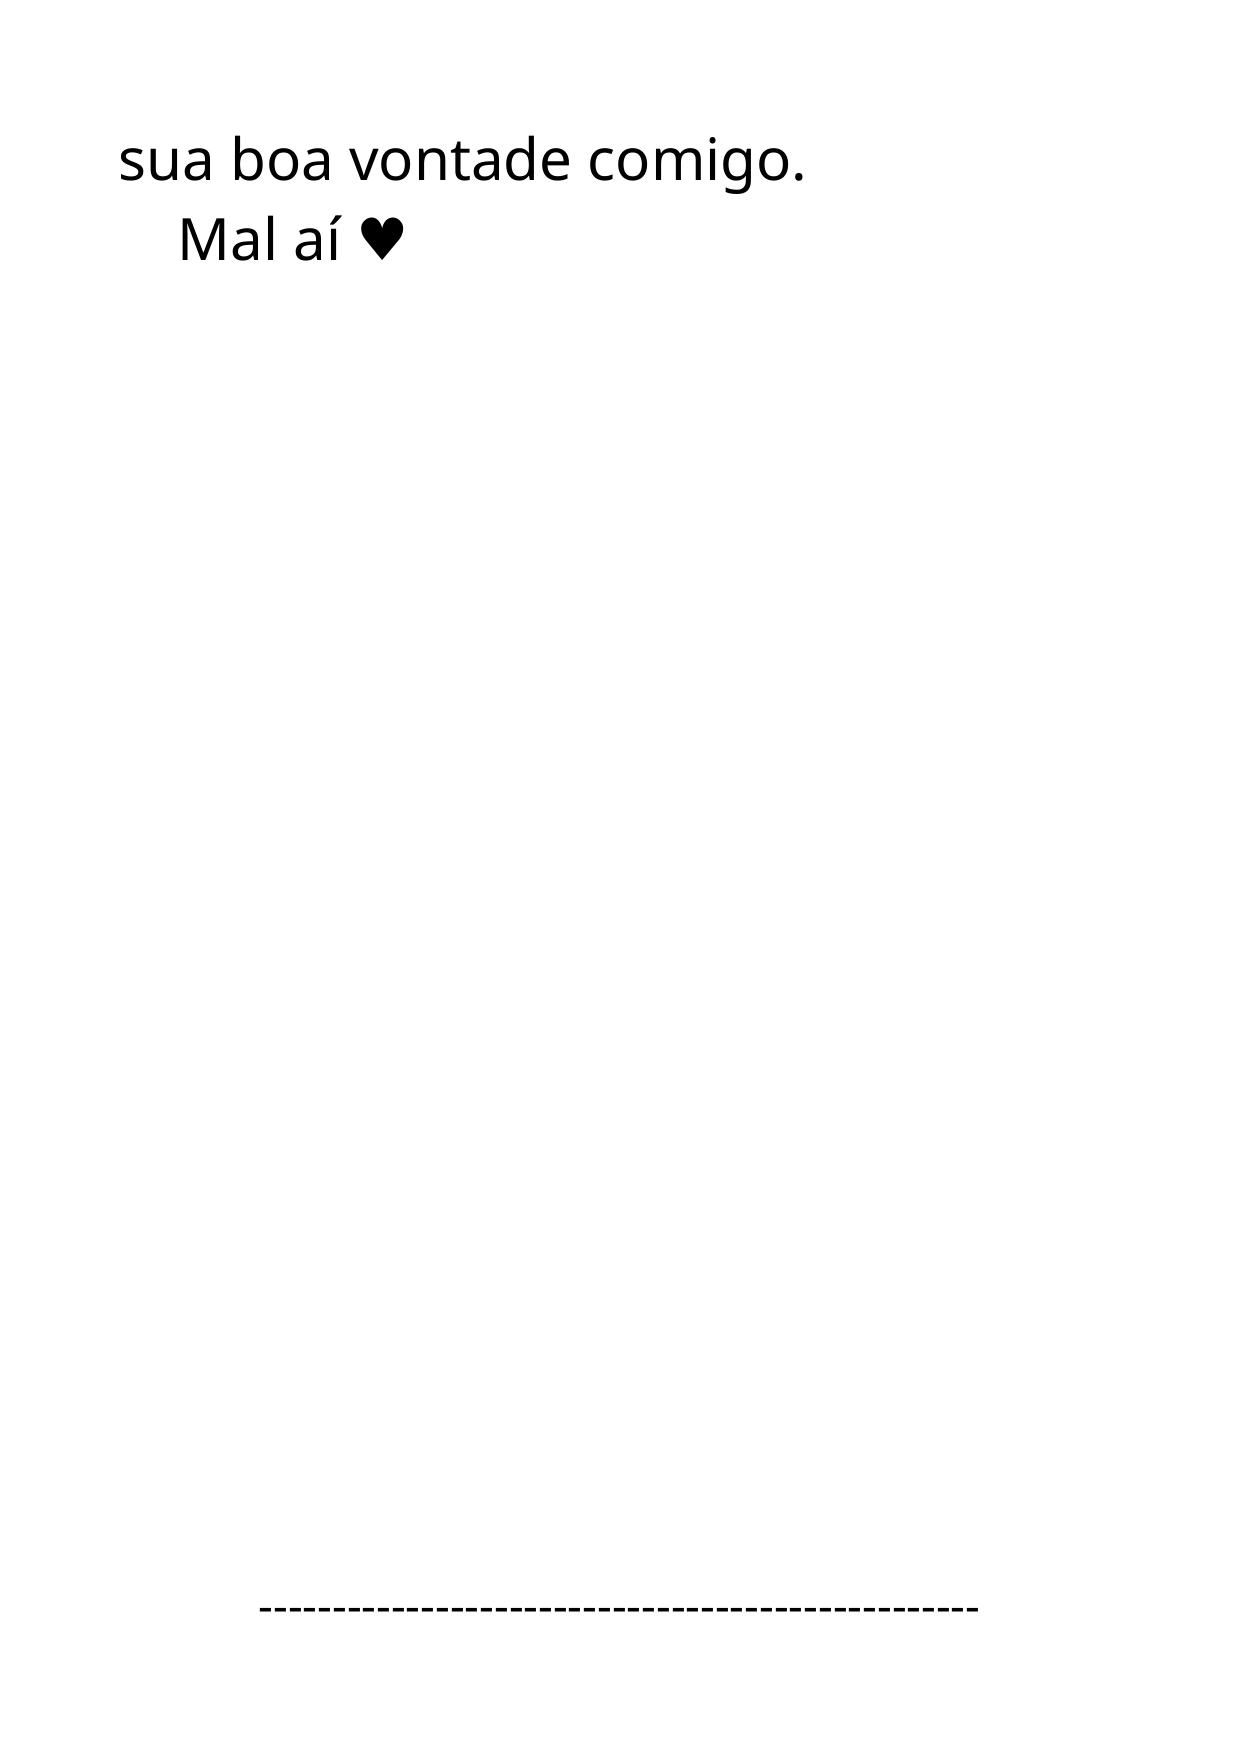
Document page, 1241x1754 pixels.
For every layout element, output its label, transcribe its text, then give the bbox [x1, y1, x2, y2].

text Mal aí ♥ [118, 198, 1122, 277]
text sua boa vontade comigo. [118, 118, 1122, 198]
